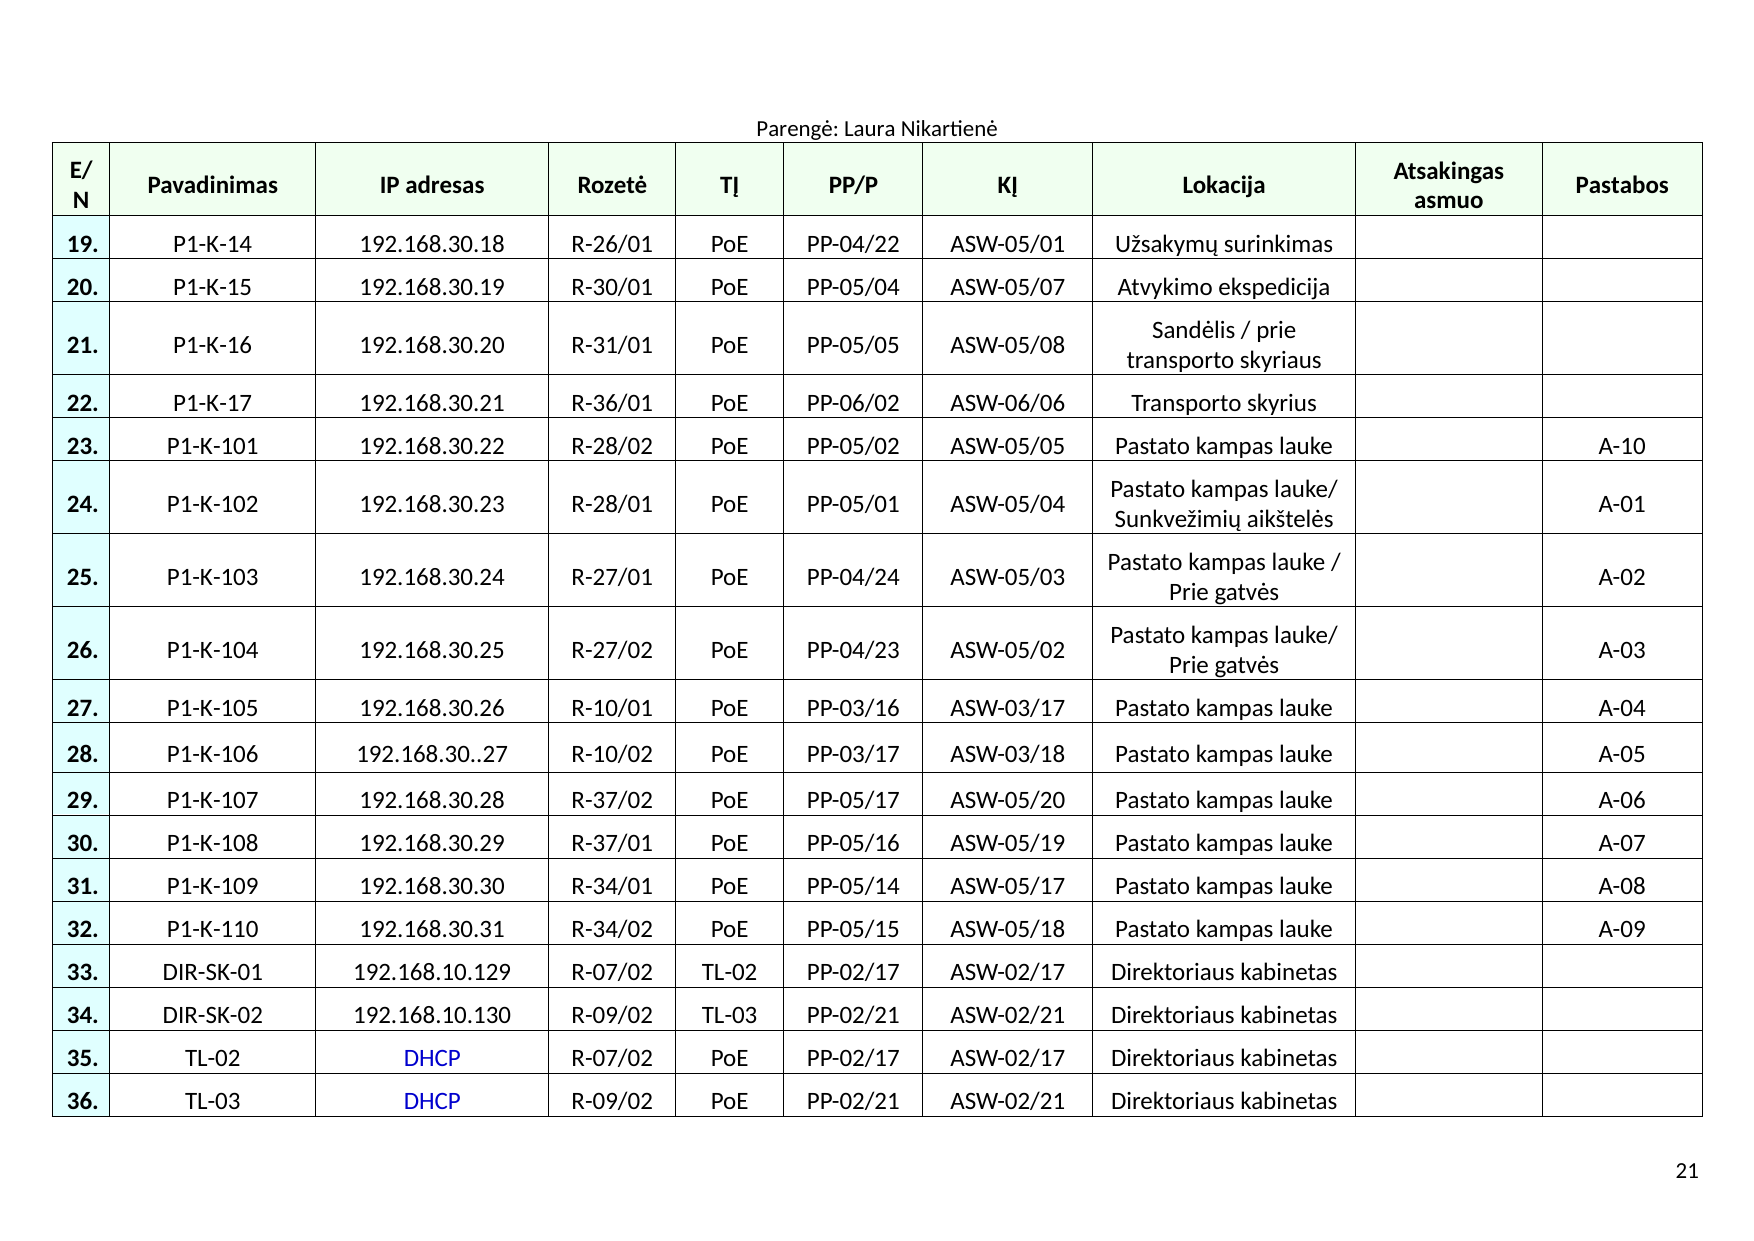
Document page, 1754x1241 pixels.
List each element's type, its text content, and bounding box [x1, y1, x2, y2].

table_header Rozetė [549, 143, 675, 215]
table_cell Atvykimo ekspedicija [1093, 259, 1355, 301]
table_cell P1-K-108 [110, 816, 315, 858]
table_cell [1356, 1074, 1542, 1116]
table_cell ASW-05/02 [923, 607, 1092, 679]
table_cell Direktoriaus kabinetas [1093, 945, 1355, 987]
table_cell P1-K-109 [110, 859, 315, 901]
table_cell PoE [676, 418, 783, 460]
table_cell R-31/01 [549, 302, 675, 374]
table_cell Sandėlis / prie transporto skyriaus [1093, 302, 1355, 374]
table_cell 192.168.30.22 [316, 418, 548, 460]
table_cell [53, 461, 109, 533]
table_cell 192.168.30.29 [316, 816, 548, 858]
table_cell Pastato kampas lauke [1093, 418, 1355, 460]
table_cell ASW-02/21 [923, 1074, 1092, 1116]
table_cell PoE [676, 1031, 783, 1073]
table_cell P1-K-105 [110, 680, 315, 722]
table_cell Direktoriaus kabinetas [1093, 1031, 1355, 1073]
table_cell [53, 302, 109, 374]
table_cell [53, 607, 109, 679]
table_cell [1356, 902, 1542, 944]
table_cell A-06 [1543, 773, 1702, 814]
table_cell 192.168.30.25 [316, 607, 548, 679]
table_cell [1356, 859, 1542, 901]
table_cell 192.168.30.24 [316, 534, 548, 606]
table_header IP adresas [316, 143, 548, 215]
table_cell PoE [676, 375, 783, 417]
table_cell PP-05/14 [784, 859, 922, 901]
table_cell 192.168.30..27 [316, 723, 548, 772]
table_cell PP-02/17 [784, 1031, 922, 1073]
table_cell PoE [676, 461, 783, 533]
table_cell [53, 216, 109, 258]
table_cell [1356, 375, 1542, 417]
table_header E/N [53, 143, 109, 215]
table_cell PP-05/15 [784, 902, 922, 944]
table_header TĮ [676, 143, 783, 215]
table_cell PP-05/01 [784, 461, 922, 533]
table_cell TL-03 [110, 1074, 315, 1116]
table_cell [1543, 216, 1702, 258]
table_cell DHCP [316, 1031, 548, 1073]
table_cell PoE [676, 816, 783, 858]
table_cell R-10/01 [549, 680, 675, 722]
table_cell A-09 [1543, 902, 1702, 944]
table_cell Pastato kampas lauke [1093, 773, 1355, 814]
table_cell Pastato kampas lauke/ Sunkvežimių aikštelės [1093, 461, 1355, 533]
table_cell PP-03/16 [784, 680, 922, 722]
table_cell PP-04/22 [784, 216, 922, 258]
table_cell 192.168.10.130 [316, 988, 548, 1030]
table_cell Pastato kampas lauke [1093, 902, 1355, 944]
table_cell ASW-05/17 [923, 859, 1092, 901]
table_cell [1543, 1074, 1702, 1116]
table_cell A-01 [1543, 461, 1702, 533]
table_cell [53, 534, 109, 606]
table_cell PP-02/17 [784, 945, 922, 987]
table_cell R-27/02 [549, 607, 675, 679]
table_cell PP-05/05 [784, 302, 922, 374]
table_cell ASW-05/03 [923, 534, 1092, 606]
table_cell [1543, 259, 1702, 301]
table_cell P1-K-110 [110, 902, 315, 944]
table_cell A-08 [1543, 859, 1702, 901]
table_cell A-03 [1543, 607, 1702, 679]
table_cell [53, 945, 109, 987]
table_cell [53, 902, 109, 944]
table_cell PoE [676, 680, 783, 722]
table_cell P1-K-107 [110, 773, 315, 814]
table_cell ASW-05/04 [923, 461, 1092, 533]
table_cell PP-05/17 [784, 773, 922, 814]
table_cell [1356, 945, 1542, 987]
table_cell A-05 [1543, 723, 1702, 772]
table_cell [53, 1031, 109, 1073]
table_cell R-36/01 [549, 375, 675, 417]
table_cell PP-06/02 [784, 375, 922, 417]
table_cell [1356, 723, 1542, 772]
table_cell ASW-02/17 [923, 1031, 1092, 1073]
table_cell ASW-03/17 [923, 680, 1092, 722]
table_cell [53, 723, 109, 772]
table_cell [1356, 773, 1542, 814]
table_cell R-07/02 [549, 1031, 675, 1073]
table_cell [1356, 534, 1542, 606]
table_cell R-09/02 [549, 1074, 675, 1116]
table_cell [53, 816, 109, 858]
table_cell PoE [676, 1074, 783, 1116]
table_cell PoE [676, 259, 783, 301]
table_cell ASW-05/20 [923, 773, 1092, 814]
table_cell PP-04/24 [784, 534, 922, 606]
table_cell Pastato kampas lauke [1093, 859, 1355, 901]
table_cell [1356, 302, 1542, 374]
table_cell TL-02 [110, 1031, 315, 1073]
table_cell R-09/02 [549, 988, 675, 1030]
table_cell [1356, 1031, 1542, 1073]
table_cell P1-K-106 [110, 723, 315, 772]
table_cell PoE [676, 723, 783, 772]
table_cell ASW-05/07 [923, 259, 1092, 301]
table_cell [1356, 259, 1542, 301]
table_cell R-26/01 [549, 216, 675, 258]
table_cell A-10 [1543, 418, 1702, 460]
table_cell R-34/01 [549, 859, 675, 901]
table_cell [53, 1074, 109, 1116]
table_cell ASW-02/17 [923, 945, 1092, 987]
table_cell [1356, 816, 1542, 858]
table_cell 192.168.30.23 [316, 461, 548, 533]
table_cell ASW-05/19 [923, 816, 1092, 858]
table_cell PP-05/02 [784, 418, 922, 460]
table_cell Užsakymų surinkimas [1093, 216, 1355, 258]
table_cell [1543, 945, 1702, 987]
table_cell Pastato kampas lauke [1093, 816, 1355, 858]
table_cell [53, 680, 109, 722]
table_cell DHCP [316, 1074, 548, 1116]
table_cell ASW-03/18 [923, 723, 1092, 772]
table_header PP/P [784, 143, 922, 215]
table_cell Pastato kampas lauke [1093, 680, 1355, 722]
table_cell ASW-02/21 [923, 988, 1092, 1030]
table_cell P1-K-14 [110, 216, 315, 258]
table_cell PP-05/04 [784, 259, 922, 301]
table_cell TL-02 [676, 945, 783, 987]
table_cell 192.168.30.30 [316, 859, 548, 901]
table_cell 192.168.30.19 [316, 259, 548, 301]
table_cell A-07 [1543, 816, 1702, 858]
table_cell DIR-SK-01 [110, 945, 315, 987]
table_cell PoE [676, 859, 783, 901]
table_header Atsakingas asmuo [1356, 143, 1542, 215]
table_cell 192.168.30.26 [316, 680, 548, 722]
table_cell [1356, 988, 1542, 1030]
table_cell Direktoriaus kabinetas [1093, 1074, 1355, 1116]
table_cell R-28/01 [549, 461, 675, 533]
table_cell [1543, 988, 1702, 1030]
table_cell PP-02/21 [784, 1074, 922, 1116]
table_cell TL-03 [676, 988, 783, 1030]
table_cell PoE [676, 216, 783, 258]
table_cell [1543, 302, 1702, 374]
table_cell [53, 375, 109, 417]
table_cell [1356, 680, 1542, 722]
table_cell P1-K-15 [110, 259, 315, 301]
table_header Pastabos [1543, 143, 1702, 215]
table_cell 192.168.30.31 [316, 902, 548, 944]
table_cell R-37/01 [549, 816, 675, 858]
table_cell PoE [676, 773, 783, 814]
table_cell PoE [676, 302, 783, 374]
table_cell R-30/01 [549, 259, 675, 301]
table_cell R-10/02 [549, 723, 675, 772]
table_cell R-37/02 [549, 773, 675, 814]
table_cell PP-02/21 [784, 988, 922, 1030]
table_cell ASW-05/01 [923, 216, 1092, 258]
table_cell PP-05/16 [784, 816, 922, 858]
table_header KĮ [923, 143, 1092, 215]
table_header Pavadinimas [110, 143, 315, 215]
table_cell DIR-SK-02 [110, 988, 315, 1030]
table_cell R-27/01 [549, 534, 675, 606]
table_cell 192.168.30.28 [316, 773, 548, 814]
table_cell A-02 [1543, 534, 1702, 606]
table_cell PoE [676, 534, 783, 606]
table_cell Transporto skyrius [1093, 375, 1355, 417]
table_cell [1356, 461, 1542, 533]
table_cell [53, 418, 109, 460]
table_cell [53, 773, 109, 814]
table_cell [1543, 375, 1702, 417]
table_cell R-28/02 [549, 418, 675, 460]
table_cell [1356, 607, 1542, 679]
table_cell P1-K-101 [110, 418, 315, 460]
table_cell [1543, 1031, 1702, 1073]
table_cell Direktoriaus kabinetas [1093, 988, 1355, 1030]
table_cell 192.168.30.18 [316, 216, 548, 258]
table_cell ASW-05/05 [923, 418, 1092, 460]
table_cell PP-03/17 [784, 723, 922, 772]
table_cell PoE [676, 902, 783, 944]
table_cell PP-04/23 [784, 607, 922, 679]
table_cell ASW-05/18 [923, 902, 1092, 944]
table_cell R-07/02 [549, 945, 675, 987]
table_cell 192.168.30.20 [316, 302, 548, 374]
table_cell [53, 259, 109, 301]
table_cell R-34/02 [549, 902, 675, 944]
table_cell P1-K-102 [110, 461, 315, 533]
table_cell PoE [676, 607, 783, 679]
table_cell P1-K-104 [110, 607, 315, 679]
table_cell 192.168.30.21 [316, 375, 548, 417]
table_cell A-04 [1543, 680, 1702, 722]
table_cell [1356, 216, 1542, 258]
table_cell [1356, 418, 1542, 460]
table_cell [53, 988, 109, 1030]
table_cell ASW-05/08 [923, 302, 1092, 374]
table_cell Pastato kampas lauke/ Prie gatvės [1093, 607, 1355, 679]
table_cell P1-K-103 [110, 534, 315, 606]
table_cell [53, 859, 109, 901]
table_cell Pastato kampas lauke / Prie gatvės [1093, 534, 1355, 606]
table_cell ASW-06/06 [923, 375, 1092, 417]
table_header Lokacija [1093, 143, 1355, 215]
table_cell P1-K-16 [110, 302, 315, 374]
table_cell 192.168.10.129 [316, 945, 548, 987]
table_cell P1-K-17 [110, 375, 315, 417]
table_cell Pastato kampas lauke [1093, 723, 1355, 772]
